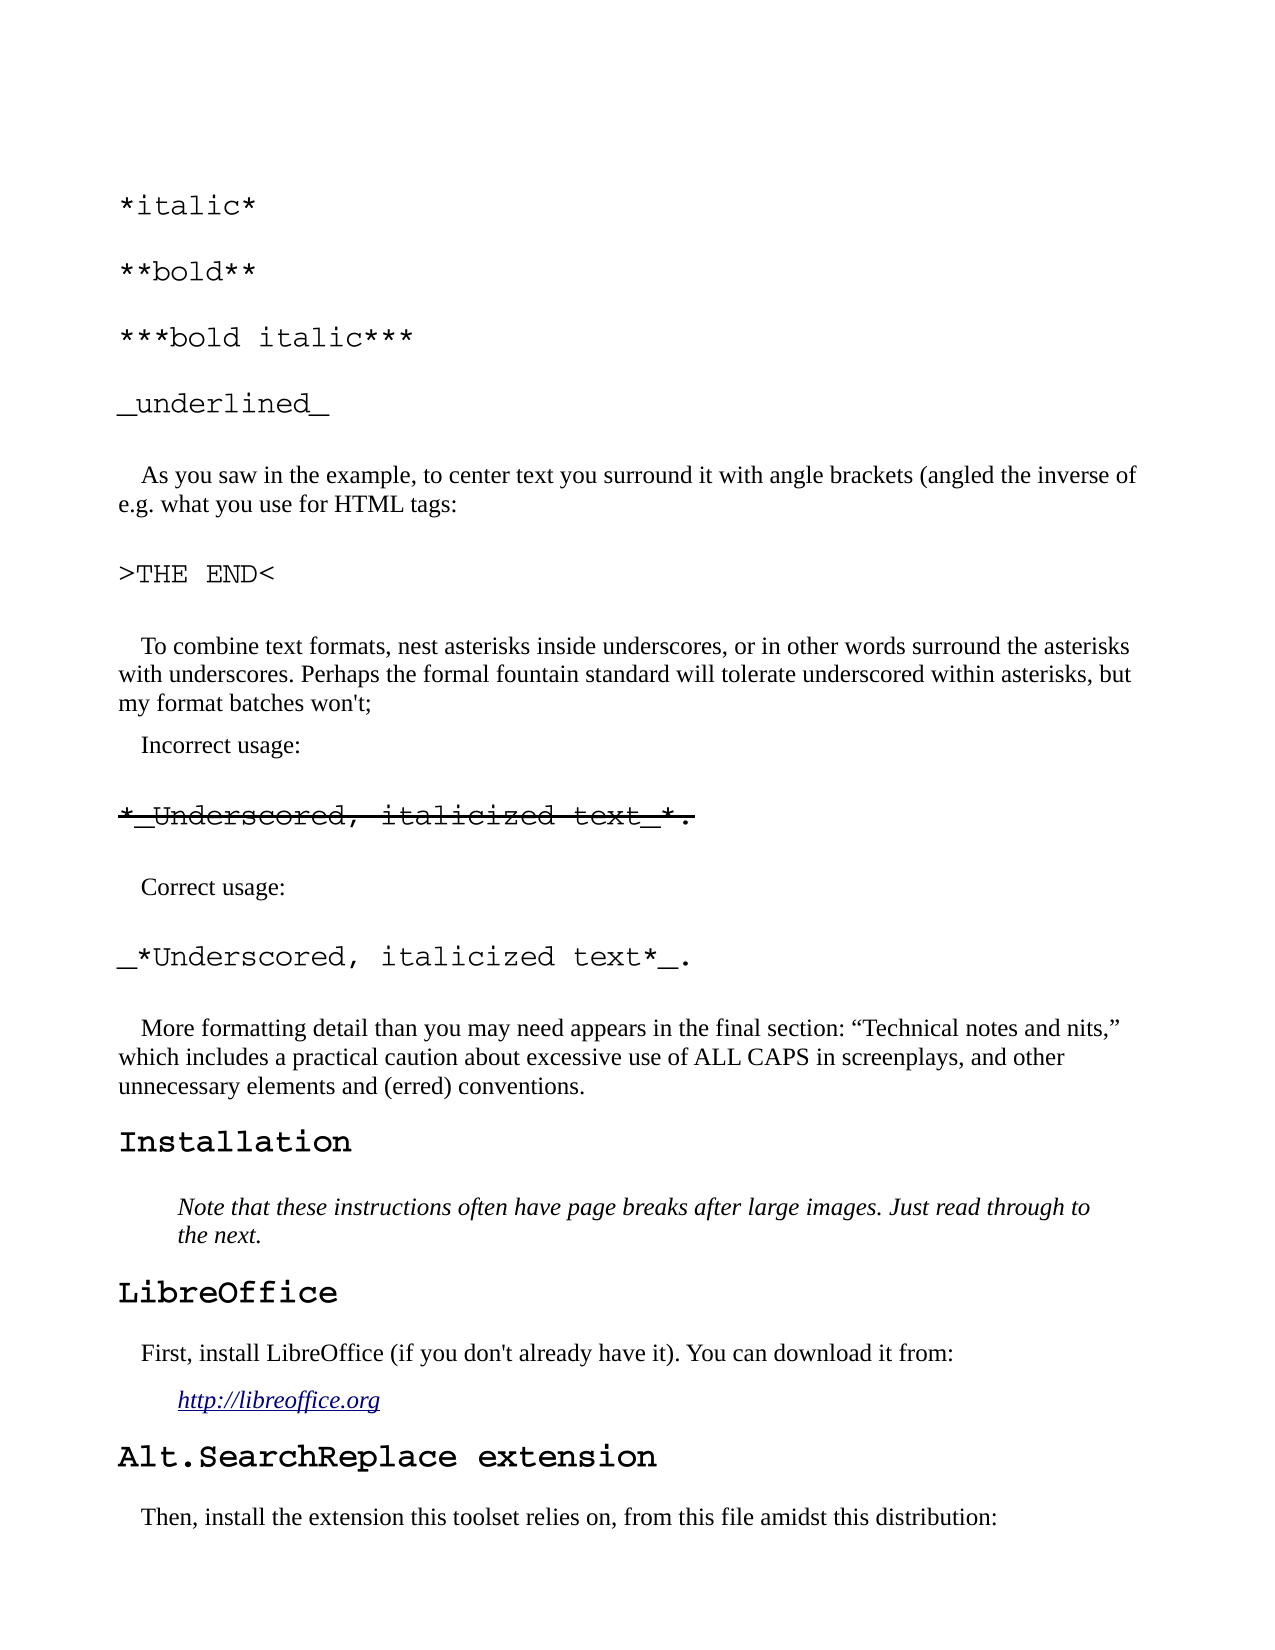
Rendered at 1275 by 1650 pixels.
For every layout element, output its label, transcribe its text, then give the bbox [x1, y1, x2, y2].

text Incorrect usage: [118, 731, 1157, 759]
text **bold** [118, 256, 1157, 289]
subtitle LibreOffice [118, 1274, 1157, 1312]
text As you saw in the example, to center text you surround it with angle brackets (angled the inverse of e.g. what you use for HTML tags: [118, 461, 1157, 518]
text Correct usage: [118, 872, 1157, 901]
text Note that these instructions often have page breaks after large images. Just read through to the next. [177, 1192, 1098, 1249]
text More formatting detail than you may need appears in the final section: “Technical notes and nits,” which includes a practical caution about excessive use of ALL CAPS in screenplays, and other unnecessary elements and (erred) conventions. [118, 1013, 1157, 1099]
text *italic* [118, 190, 1157, 223]
text >THE END< [118, 559, 1157, 592]
subtitle Installation [118, 1124, 1157, 1161]
text http://libreoffice.org [177, 1385, 1098, 1414]
text First, install LibreOffice (if you don't already have it). You can download it from: [118, 1338, 1157, 1367]
text _underlined_ [118, 388, 1157, 422]
subtitle Alt.SearchReplace extension [118, 1439, 1157, 1476]
text Then, install the extension this toolset relies on, from this file amidst this distribution: [118, 1502, 1157, 1531]
text To combine text formats, nest asterisks inside underscores, or in other words surround the asterisks with underscores. Perhaps the formal fountain standard will tolerate underscored within asterisks, but my format batches won't; [118, 631, 1157, 717]
text _*Underscored, italicized text*_. [118, 941, 1157, 974]
text *_Underscored, italicized text_*. [118, 800, 1157, 833]
text ***bold italic*** [118, 322, 1157, 356]
